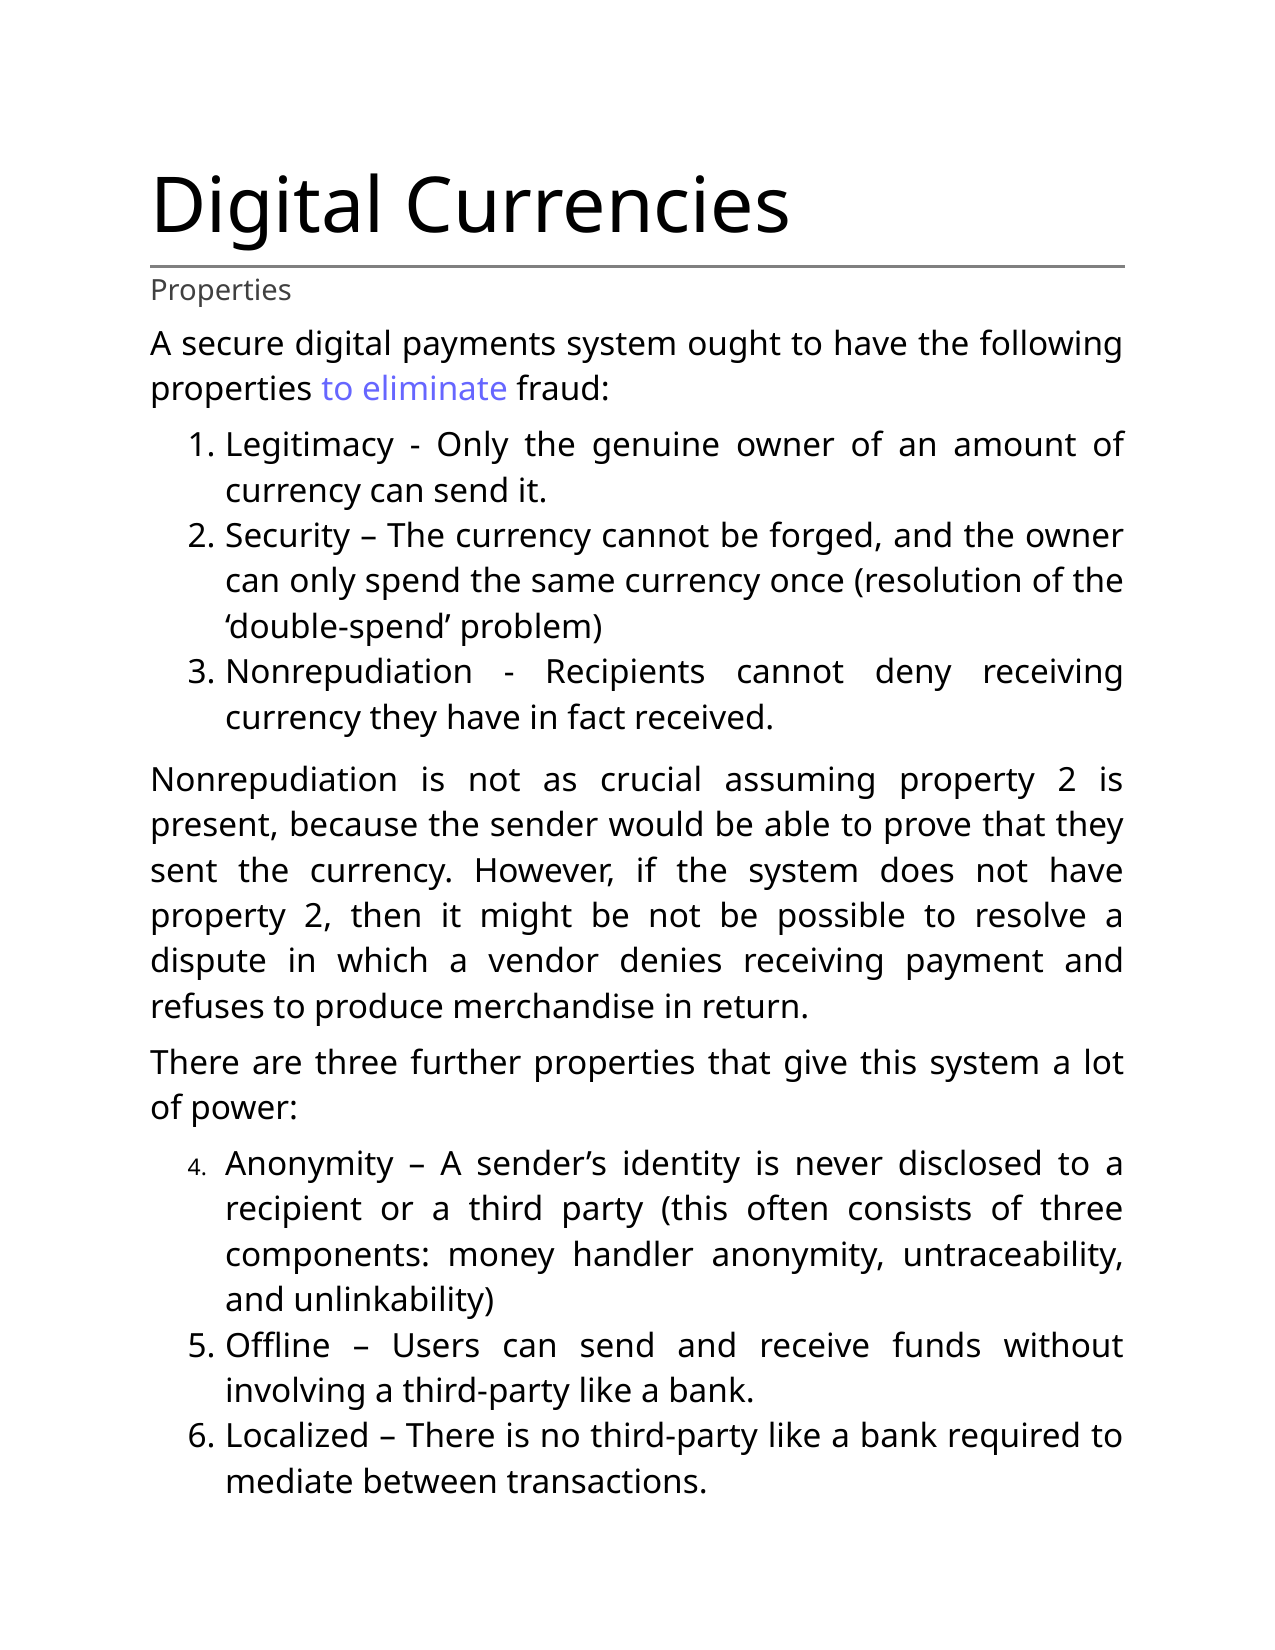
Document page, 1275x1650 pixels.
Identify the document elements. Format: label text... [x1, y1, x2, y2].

list Legitimacy - Only the genuine owner of an amount of currency can send it. [187, 421, 1125, 512]
list Localized – There is no third-party like a bank required to mediate between transactions. [187, 1412, 1125, 1503]
text There are three further properties that give this system a lot of power: [150, 1038, 1125, 1129]
subtitle Digital Currencies [150, 150, 1125, 255]
list Security – The currency cannot be forged, and the owner can only spend the same currency once (resolution of the ‘double-spend’ problem) [187, 512, 1125, 648]
list Nonrepudiation - Recipients cannot deny receiving currency they have in fact received. [187, 648, 1125, 739]
text Nonrepudiation is not as crucial assuming property 2 is present, because the sender would be able to prove that they sent the currency. However, if the system does not have property 2, then it might be not be possible to resolve a dispute in which a vendor denies receiving payment and refuses to produce merchandise in return. [150, 756, 1125, 1028]
subtitle Properties [150, 268, 1125, 309]
text A secure digital payments system ought to have the following properties to eliminate fraud: [150, 320, 1125, 411]
list Offline – Users can send and receive funds without involving a third-party like a bank. [187, 1321, 1125, 1412]
list Anonymity – A sender’s identity is never disclosed to a recipient or a third party (this often consists of three components: money handler anonymity, untraceability, and unlinkability) [187, 1140, 1125, 1321]
